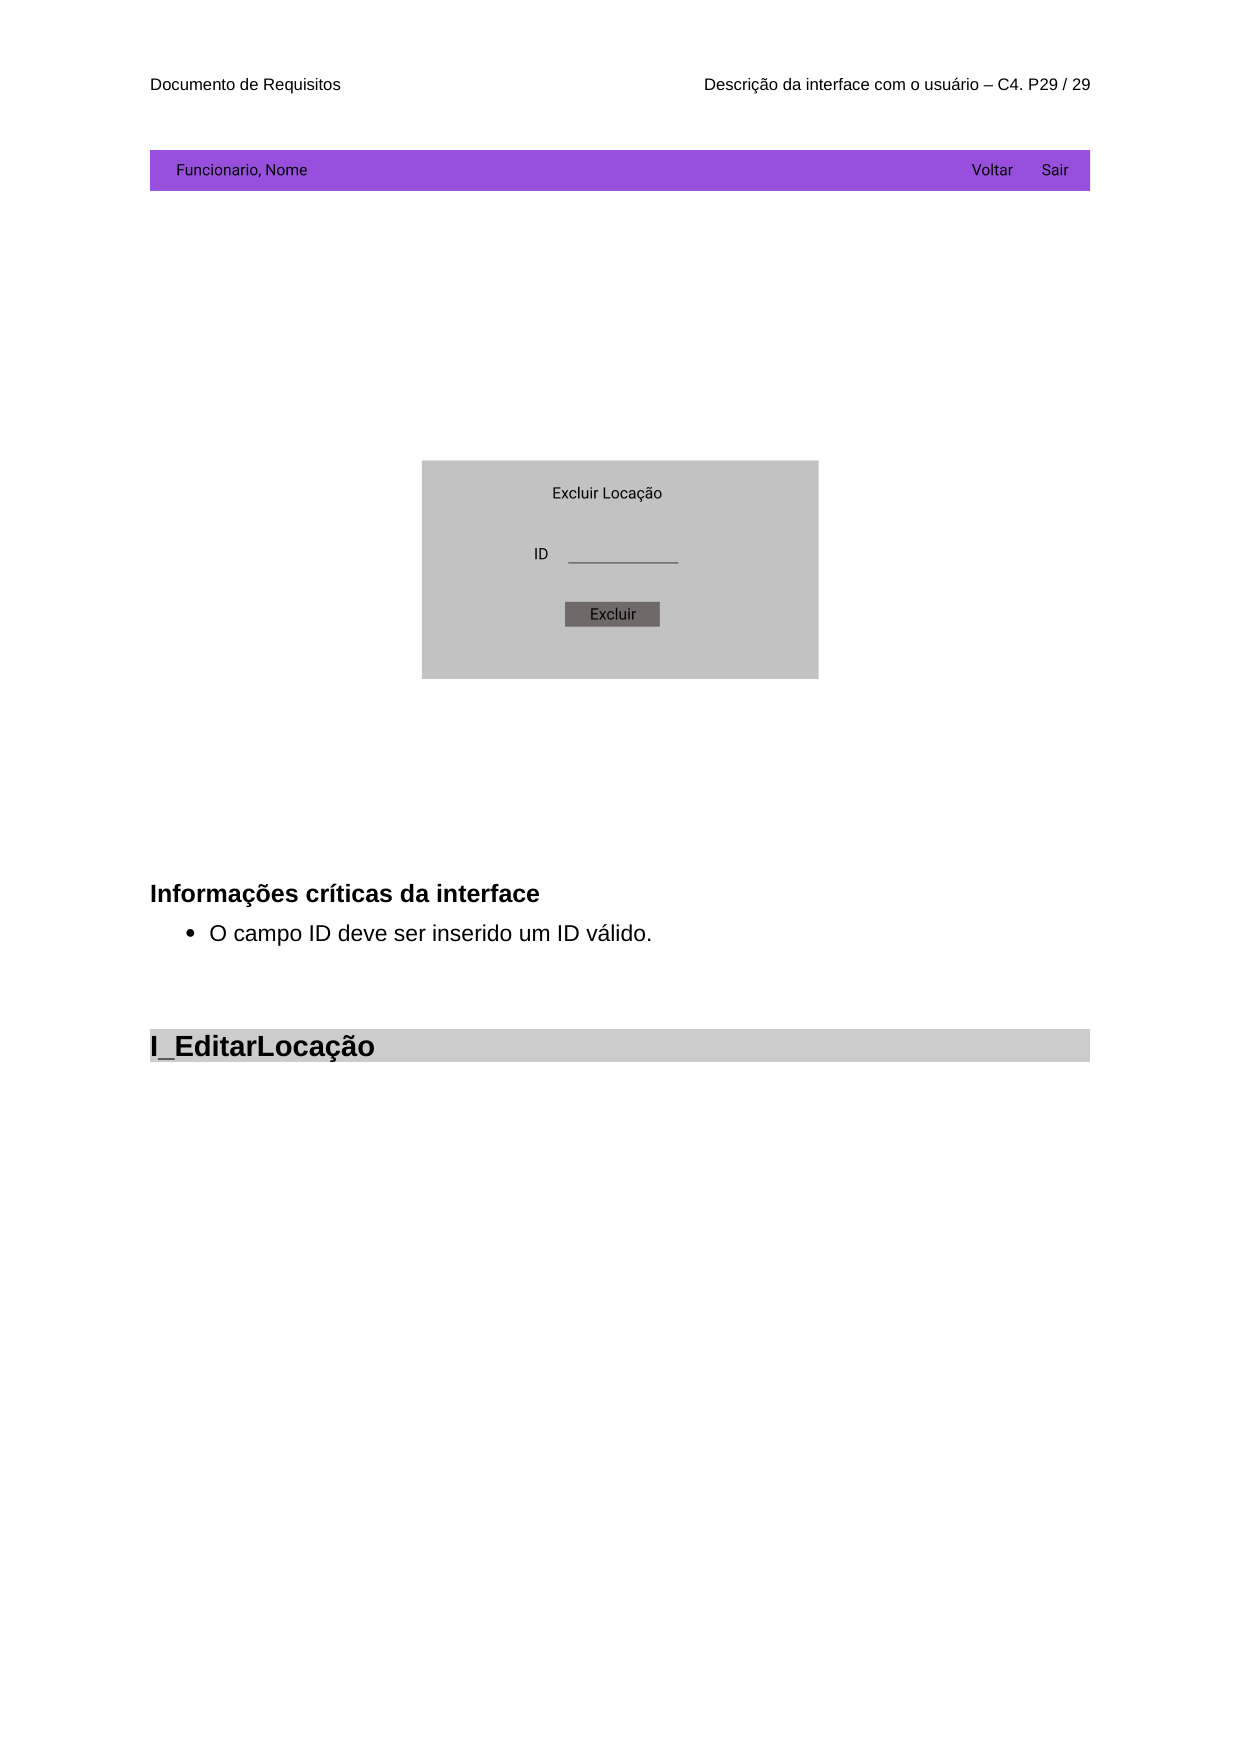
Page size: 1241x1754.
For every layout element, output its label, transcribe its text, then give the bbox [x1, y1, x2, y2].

subtitle Informações críticas da interface [150, 878, 1090, 907]
subtitle I_EditarLocação [150, 1029, 1090, 1062]
picture [150, 150, 1091, 819]
list O campo ID deve ser inserido um ID válido. [186, 920, 1090, 946]
